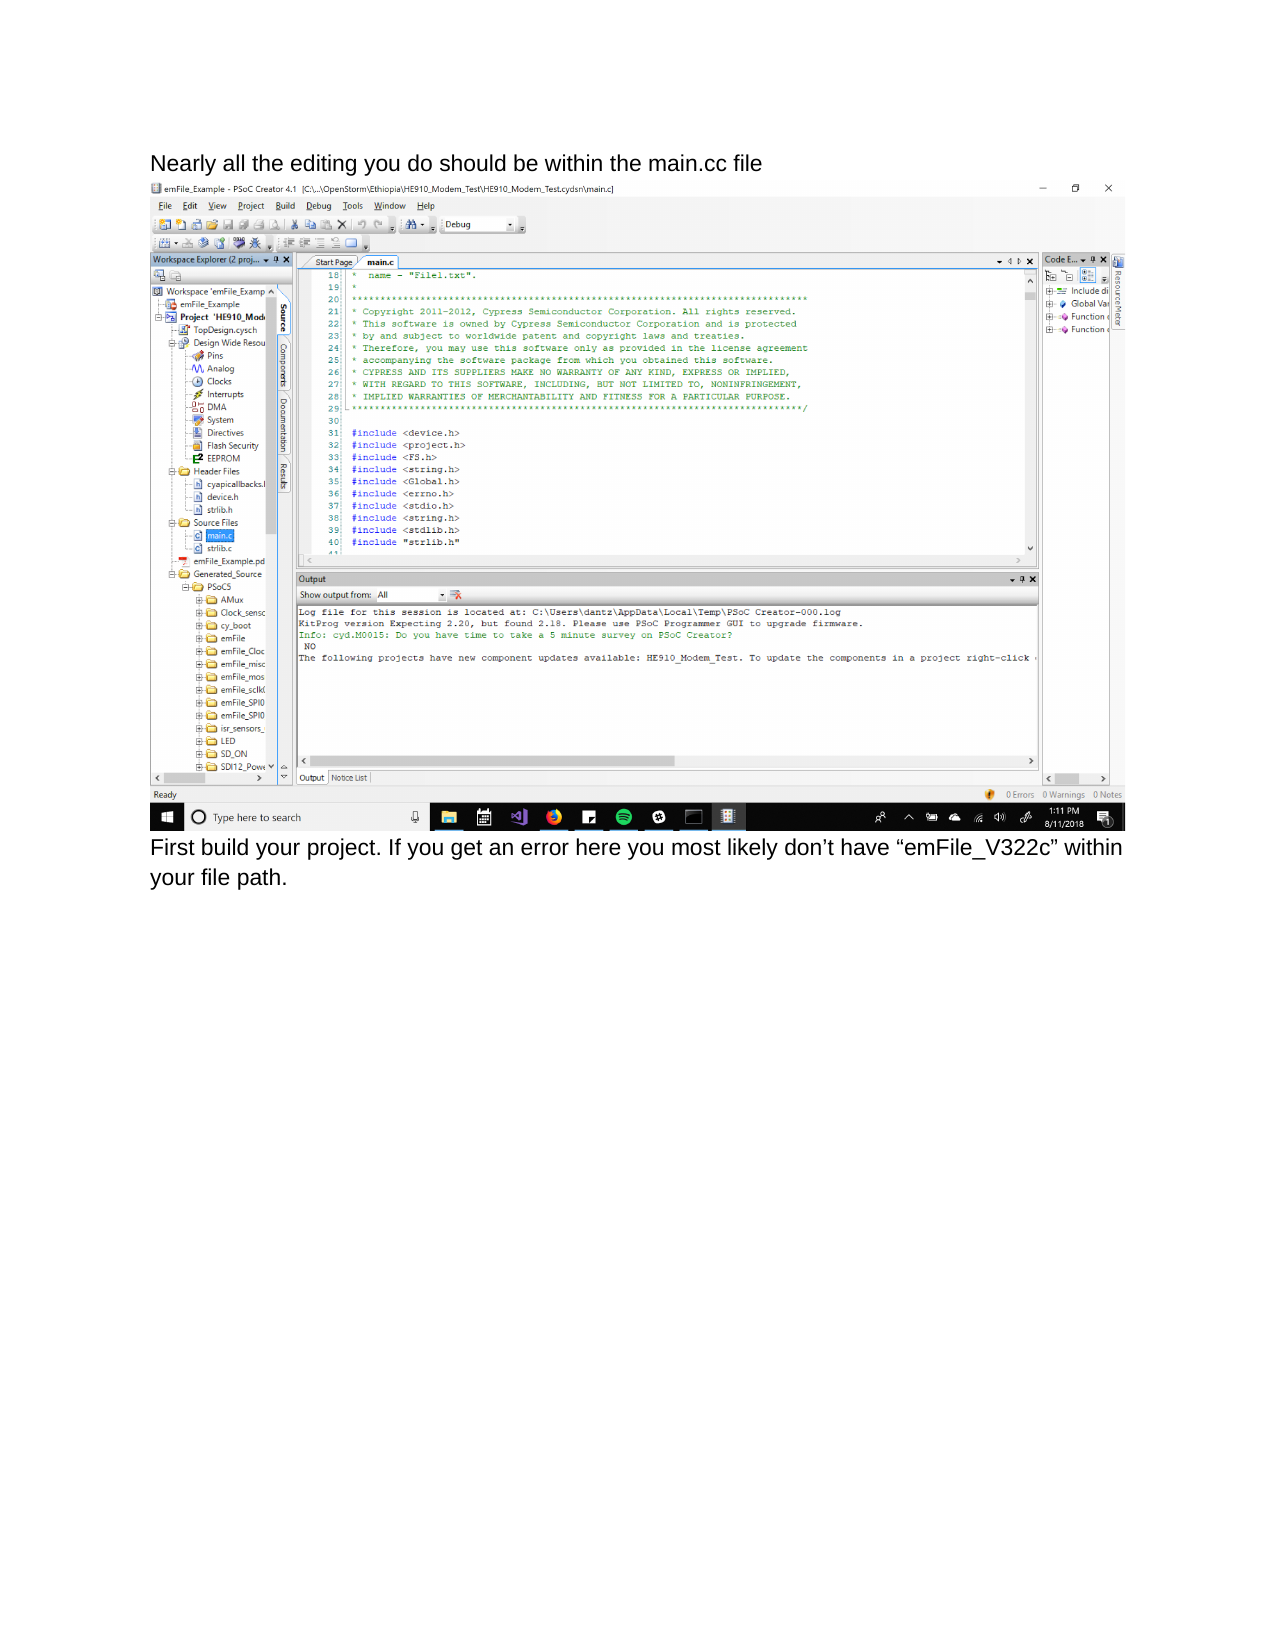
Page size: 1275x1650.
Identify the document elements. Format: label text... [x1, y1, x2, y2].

text Nearly all the editing you do should be within the main.cc file [150, 150, 1125, 176]
picture [150, 180, 1125, 831]
text First build your project. If you get an error here you most likely don’t have “emFile_V322c” within your file path. [150, 834, 1125, 891]
